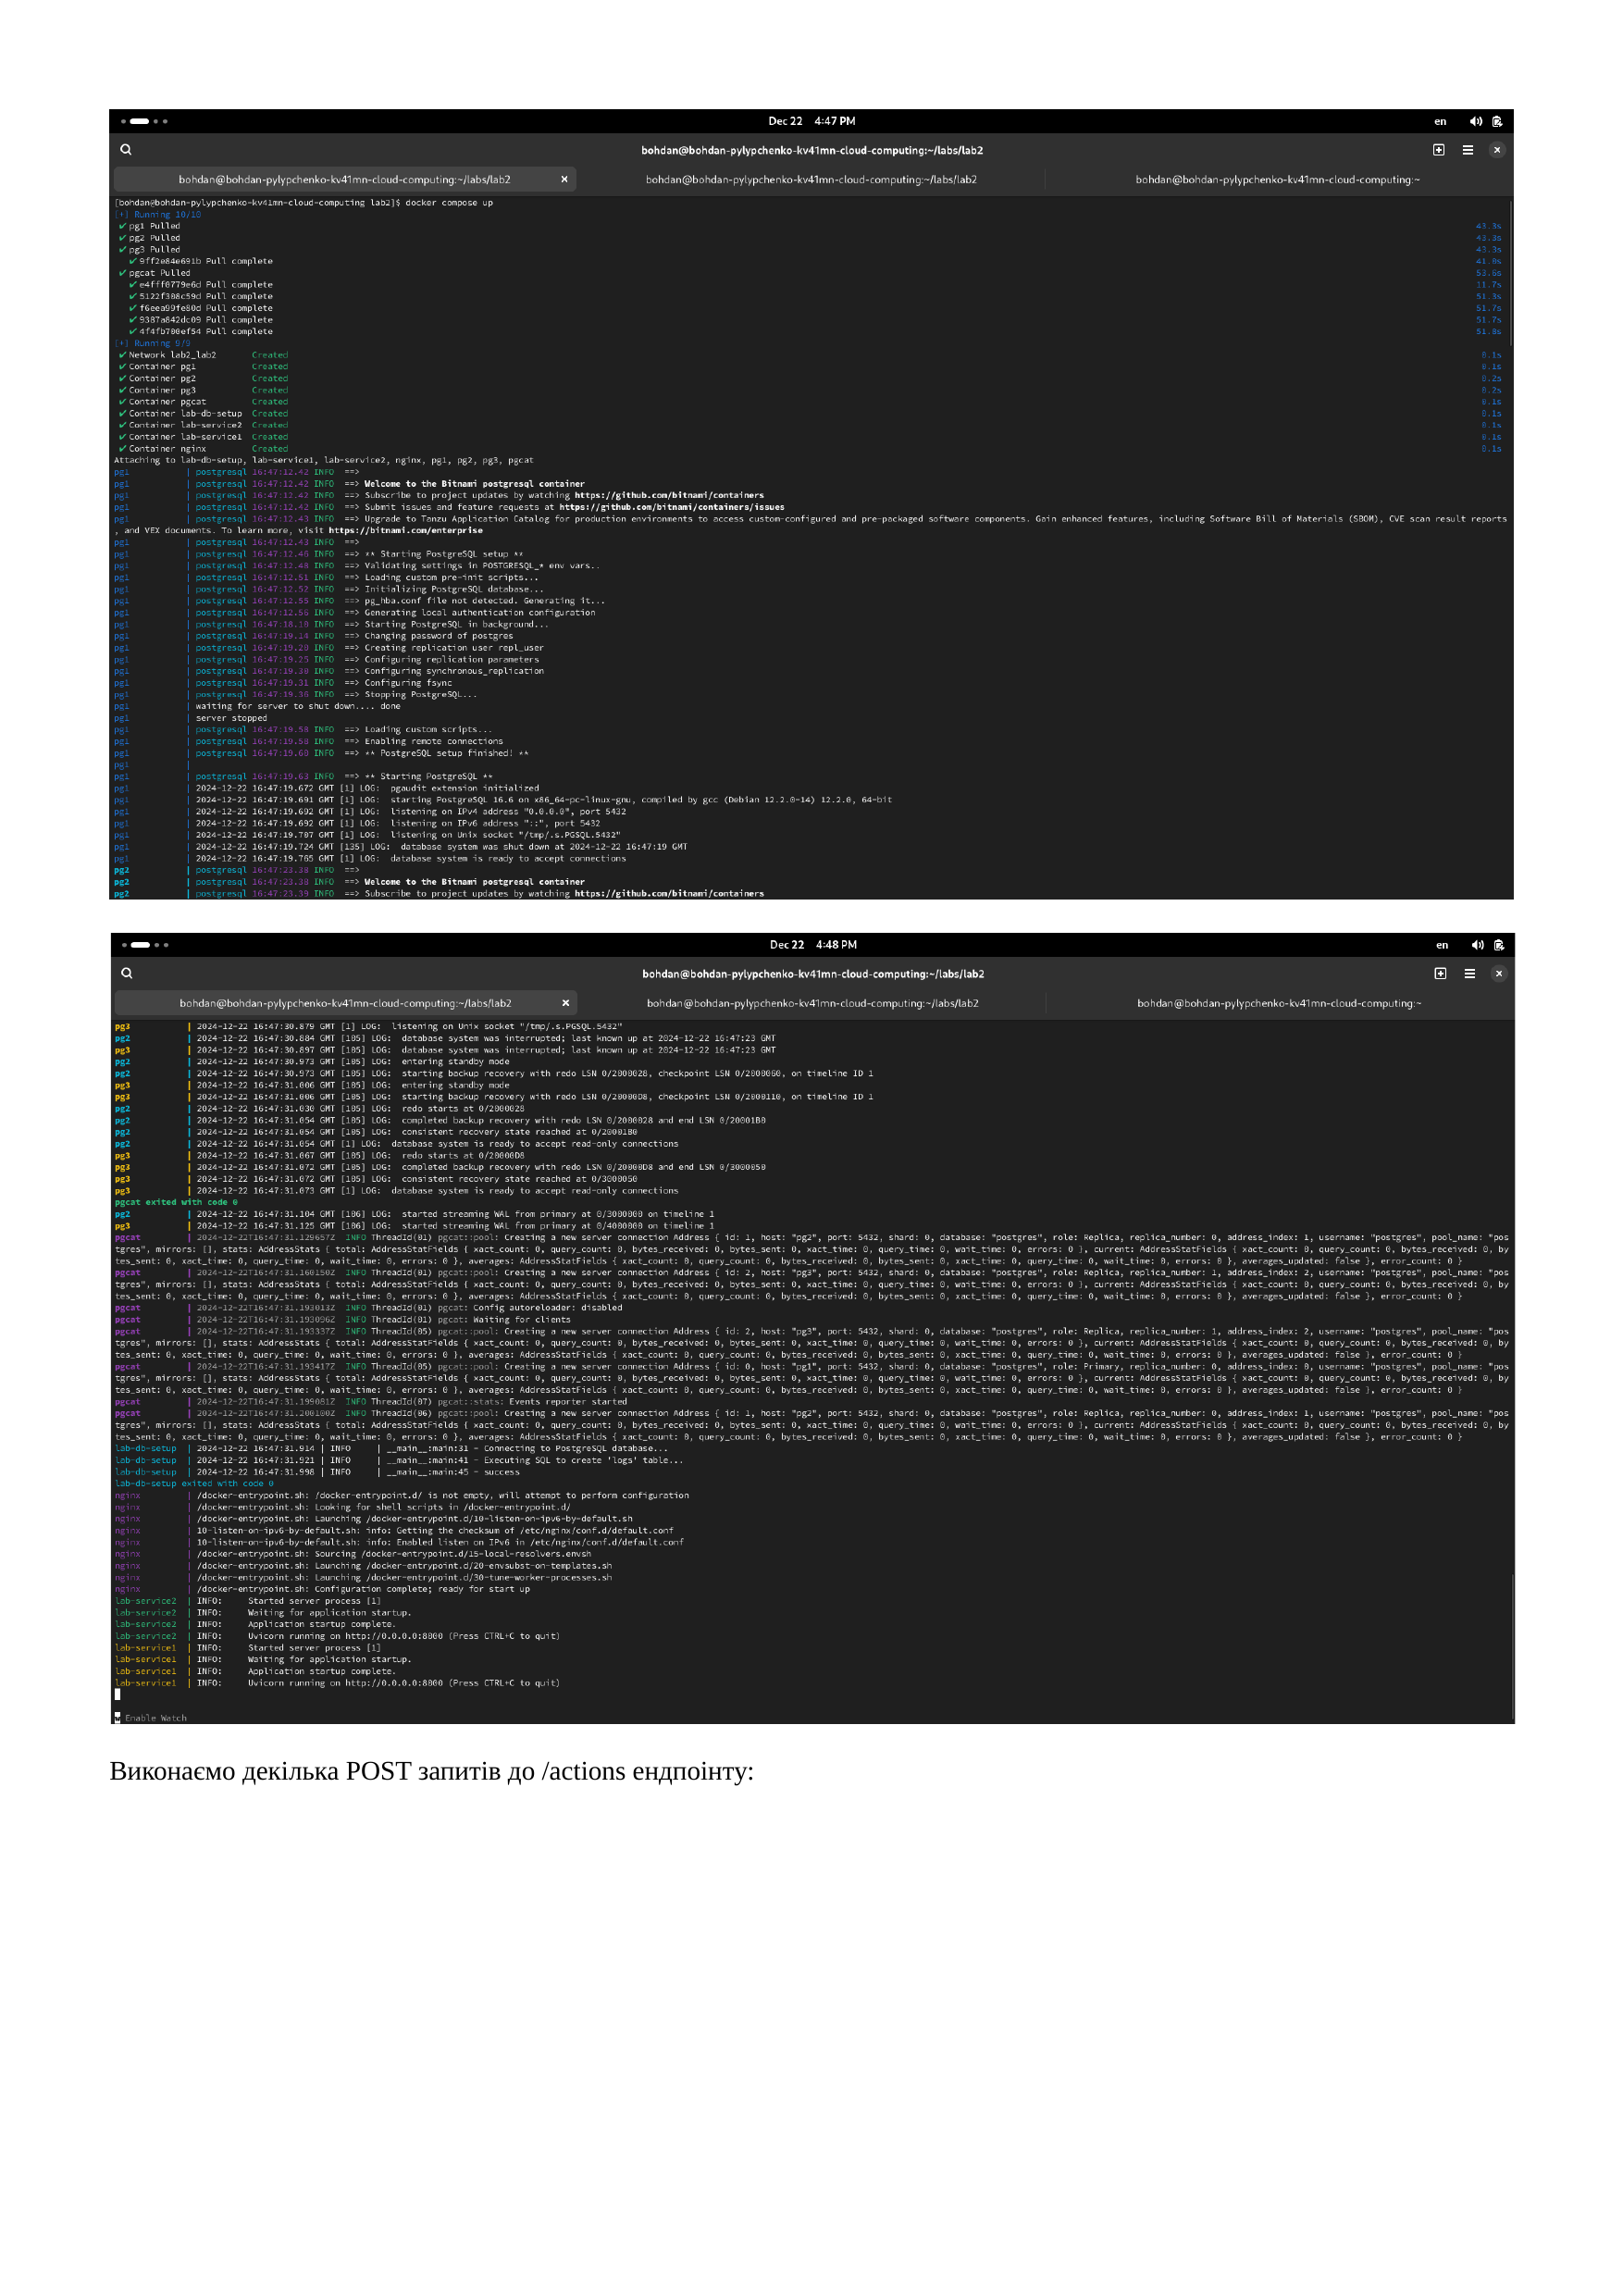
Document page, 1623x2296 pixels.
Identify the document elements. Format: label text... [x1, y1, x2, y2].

text Виконаємо декілька POST запитів до /actions ендпоінту: [109, 900, 1514, 1785]
picture [110, 933, 1516, 1724]
picture [109, 109, 1514, 900]
